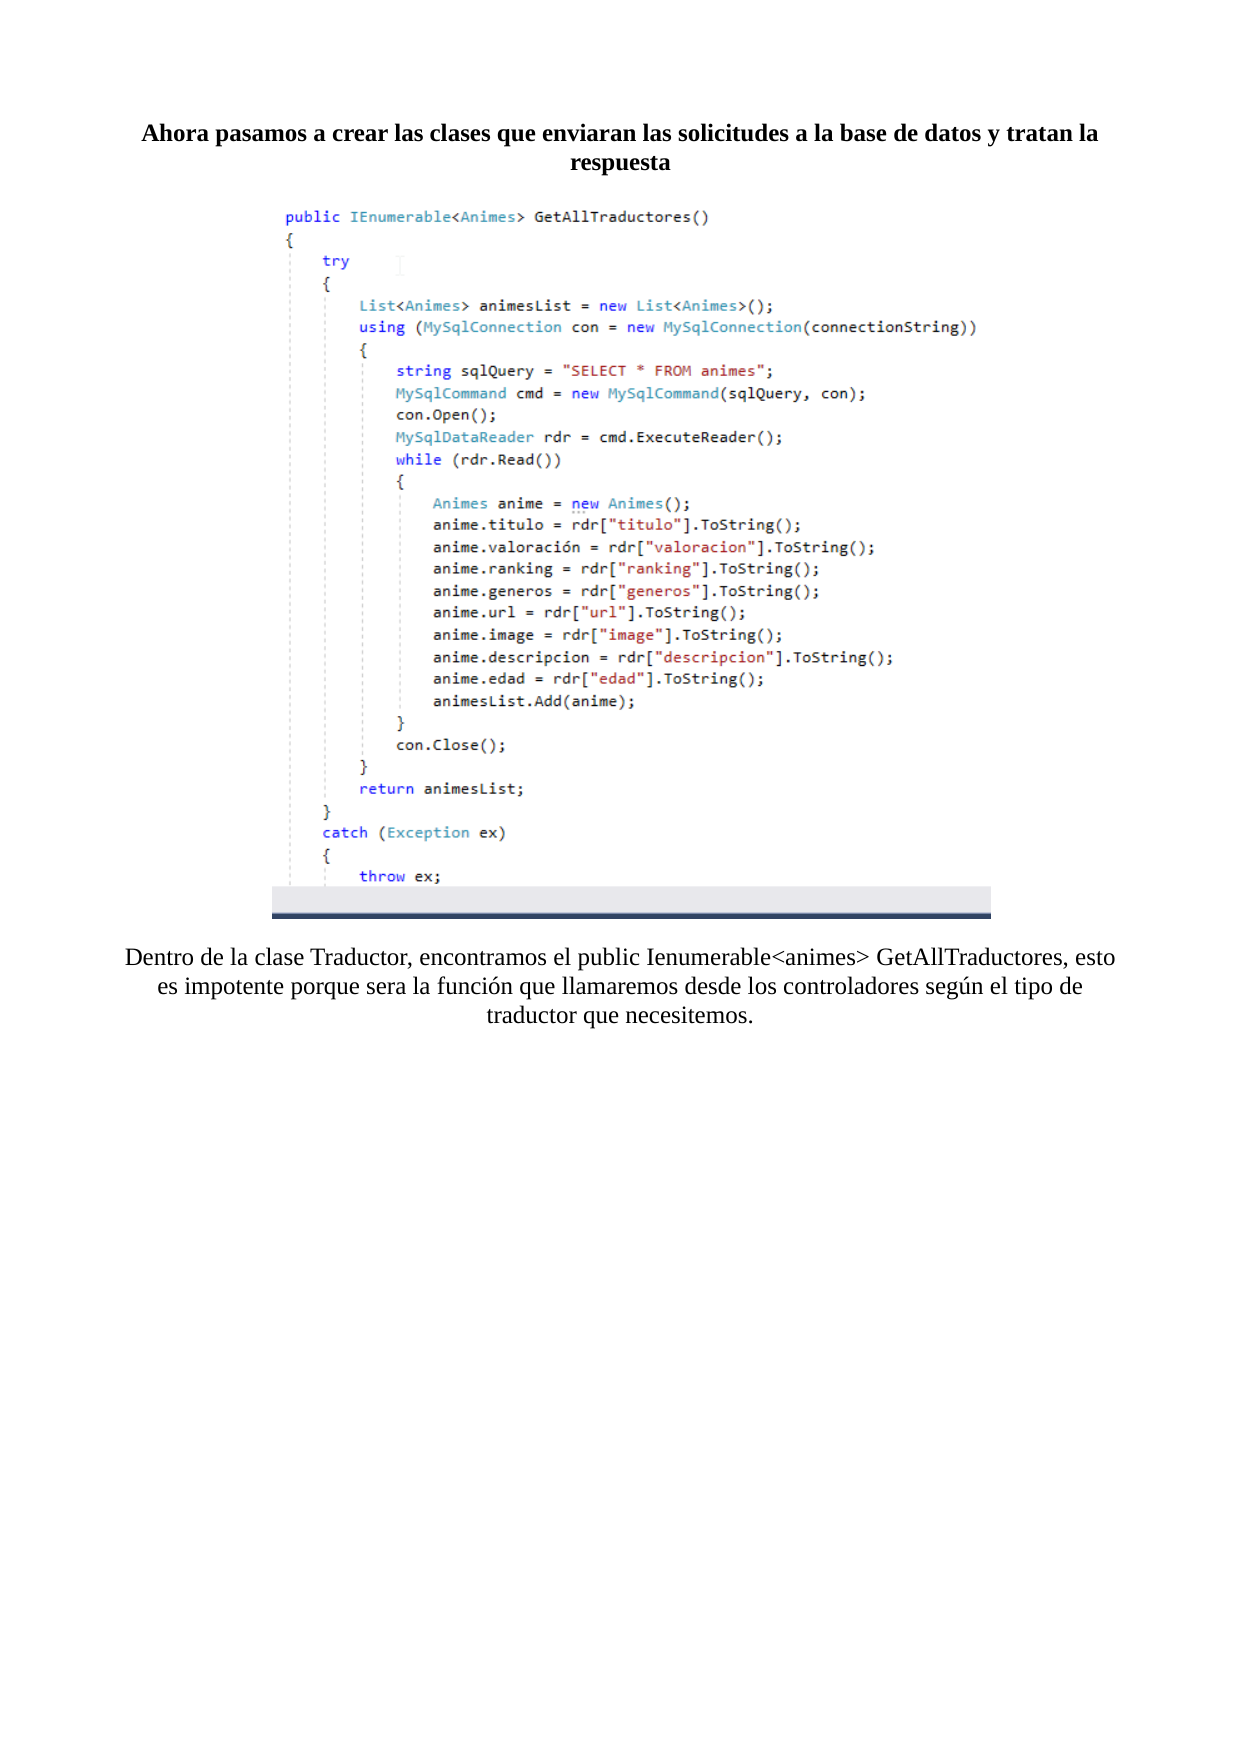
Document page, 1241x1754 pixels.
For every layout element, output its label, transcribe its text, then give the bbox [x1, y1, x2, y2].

text Dentro de la clase Traductor, encontramos el public Ienumerable<animes> GetAllTraductores, esto es impotente porque sera la función que llamaremos desde los controladores según el tipo de traductor que necesitemos. [118, 942, 1122, 1028]
text Ahora pasamos a crear las clases que enviaran las solicitudes a la base de datos y tratan la respuesta [118, 118, 1122, 176]
picture [272, 202, 991, 919]
